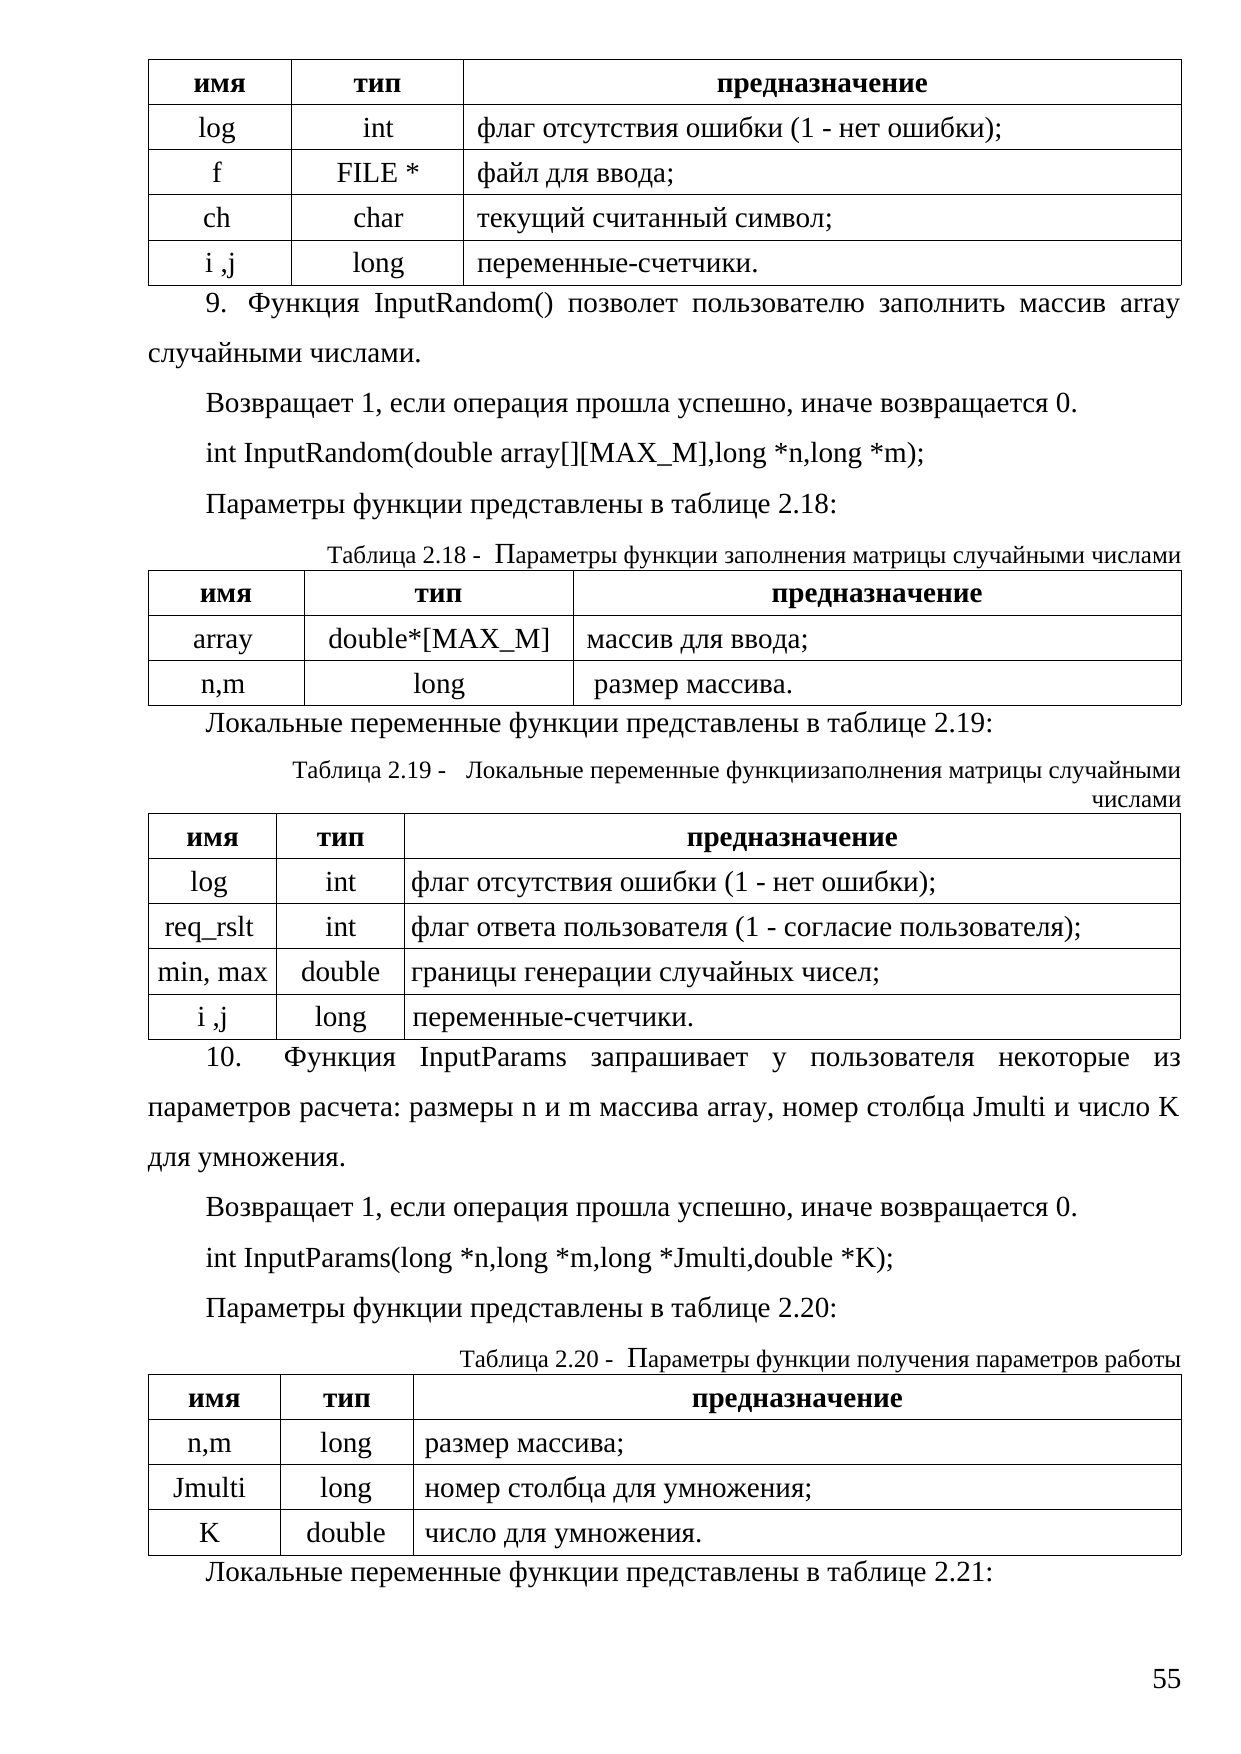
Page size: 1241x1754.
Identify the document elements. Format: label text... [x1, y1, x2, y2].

text Таблица 2.19 - Локальные переменные функциизаполнения матрицы случайными числами [148, 756, 1181, 813]
table_cell n,m [149, 661, 304, 705]
table_cell min, max [149, 949, 276, 993]
table_cell ch [149, 195, 291, 239]
table_cell размер массива. [574, 661, 1181, 705]
table_cell переменные-счетчики. [405, 995, 1180, 1038]
text Параметры функции представлены в таблице 2.18: [148, 486, 1181, 519]
table_header тип [277, 814, 404, 858]
table_cell флаг ответа пользователя (1 - согласие пользователя); [405, 904, 1180, 948]
table_cell FILE * [292, 150, 463, 194]
table_cell req_rslt [149, 904, 276, 948]
table_cell i ,j [149, 995, 276, 1038]
table_cell массив для ввода; [574, 616, 1181, 660]
table_cell Jmulti [149, 1465, 280, 1509]
table_cell флаг отсутствия ошибки (1 - нет ошибки); [464, 105, 1181, 149]
text Таблица 2.20 - Параметры функции получения параметров работы [148, 1341, 1181, 1374]
table_header предназначение [574, 571, 1181, 615]
table_cell long [292, 241, 463, 284]
table_cell long [281, 1420, 413, 1464]
table_cell n,m [149, 1420, 280, 1464]
text Возвращает 1, если операция прошла успешно, иначе возвращается 0. [148, 385, 1181, 419]
text Локальные переменные функции представлены в таблице 2.21: [148, 1556, 1181, 1588]
table_cell флаг отсутствия ошибки (1 - нет ошибки); [405, 859, 1180, 903]
table_cell double [281, 1510, 413, 1554]
table_cell границы генерации случайных чисел; [405, 949, 1180, 993]
list Функция InputRandom() позволет пользователю заполнить массив array случайными числами. [148, 286, 1181, 368]
table_cell double*[MAX_M] [305, 616, 573, 660]
text Локальные переменные функции представлены в таблице 2.19: [148, 706, 1181, 739]
table_header предназначение [464, 60, 1181, 104]
table_cell long [277, 995, 404, 1038]
table_cell int [292, 105, 463, 149]
text Возвращает 1, если операция прошла успешно, иначе возвращается 0. [148, 1189, 1181, 1223]
text Параметры функции представлены в таблице 2.20: [148, 1290, 1181, 1324]
table_header тип [292, 60, 463, 104]
table_header имя [149, 571, 304, 615]
table_cell переменные-счетчики. [464, 241, 1181, 284]
table_cell long [281, 1465, 413, 1509]
text int InputRandom(double array[][MAX_M],long *n,long *m); [148, 436, 1181, 469]
table_cell текущий считанный символ; [464, 195, 1181, 239]
table_header тип [281, 1375, 413, 1419]
list Функция InputParams запрашивает у пользователя некоторые из параметров расчета: размеры n и m массива array, номер столбца Jmulti и число K для умножения. [148, 1039, 1181, 1173]
table_cell число для умножения. [414, 1510, 1181, 1554]
table_cell long [305, 661, 573, 705]
table_cell K [149, 1510, 280, 1554]
text int InputParams(long *n,long *m,long *Jmulti,double *K); [148, 1240, 1181, 1273]
table_cell log [149, 859, 276, 903]
table_header тип [305, 571, 573, 615]
table_cell int [277, 904, 404, 948]
table_header имя [149, 814, 276, 858]
table_cell i ,j [149, 241, 291, 284]
table_cell array [149, 616, 304, 660]
table_cell f [149, 150, 291, 194]
table_cell double [277, 949, 404, 993]
table_cell номер столбца для умножения; [414, 1465, 1181, 1509]
table_cell log [149, 105, 291, 149]
table_cell размер массива; [414, 1420, 1181, 1464]
table_cell файл для ввода; [464, 150, 1181, 194]
table_header предназначение [405, 814, 1180, 858]
table_header имя [149, 60, 291, 104]
table_cell char [292, 195, 463, 239]
table_header имя [149, 1375, 280, 1419]
table_cell int [277, 859, 404, 903]
text Таблица 2.18 - Параметры функции заполнения матрицы случайными числами [148, 536, 1181, 570]
table_header предназначение [414, 1375, 1181, 1419]
